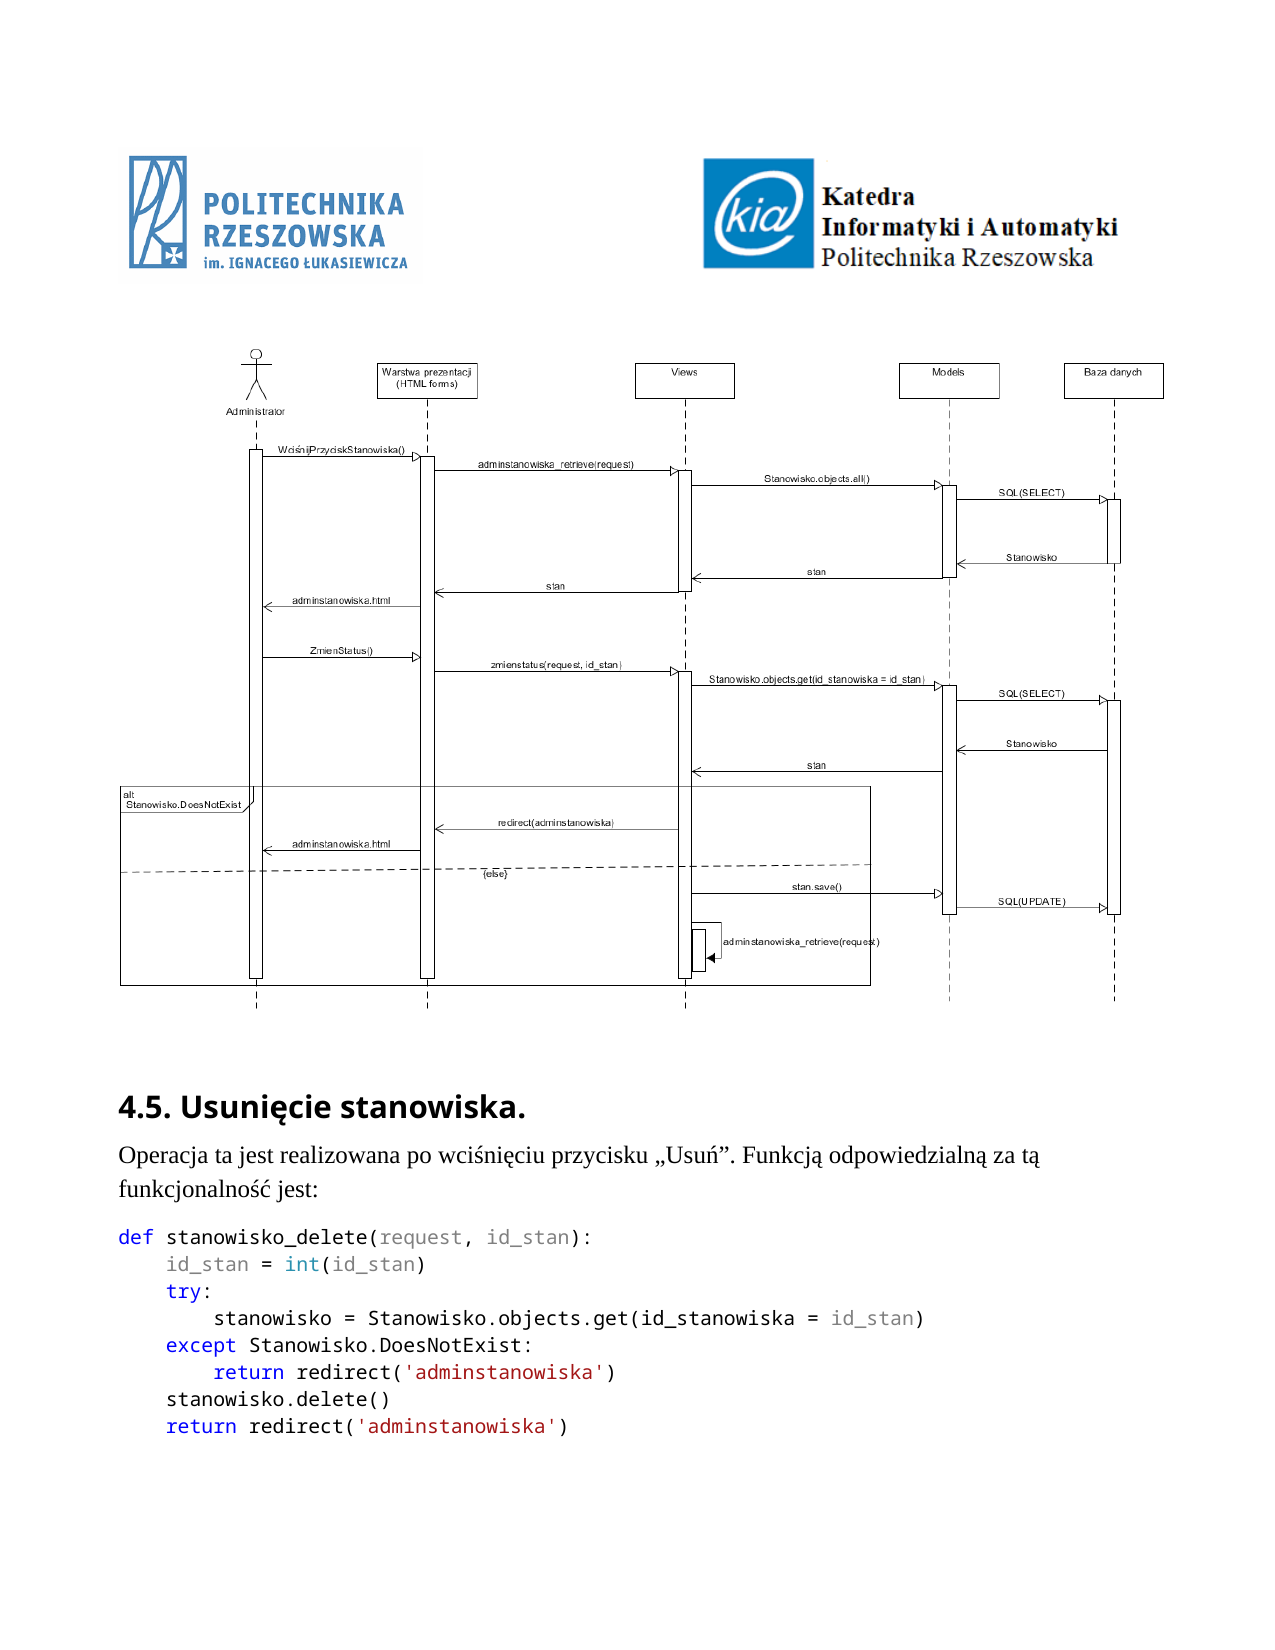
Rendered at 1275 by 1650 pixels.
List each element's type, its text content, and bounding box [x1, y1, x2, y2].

text stanowisko = Stanowisko.objects.get(id_stanowiska = id_stan) [118, 1304, 1157, 1331]
text try: [118, 1277, 1157, 1304]
text stanowisko.delete() [118, 1385, 1157, 1412]
picture [118, 147, 423, 284]
text id_stan = int(id_stan) [118, 1250, 1157, 1277]
text return redirect('adminstanowiska') [118, 1412, 1157, 1439]
text except Stanowisko.DoesNotExist: [118, 1331, 1157, 1358]
text return redirect('adminstanowiska') [118, 1358, 1157, 1385]
picture [685, 143, 1147, 286]
subtitle 4.5. Usunięcie stanowiska. [118, 1085, 1157, 1127]
picture [107, 341, 1168, 1010]
text def stanowisko_delete(request, id_stan): [118, 1223, 1157, 1250]
text Operacja ta jest realizowana po wciśnięciu przycisku „Usuń”. Funkcją odpowiedzialną za tą funkcjonalność jest: [118, 1140, 1157, 1203]
